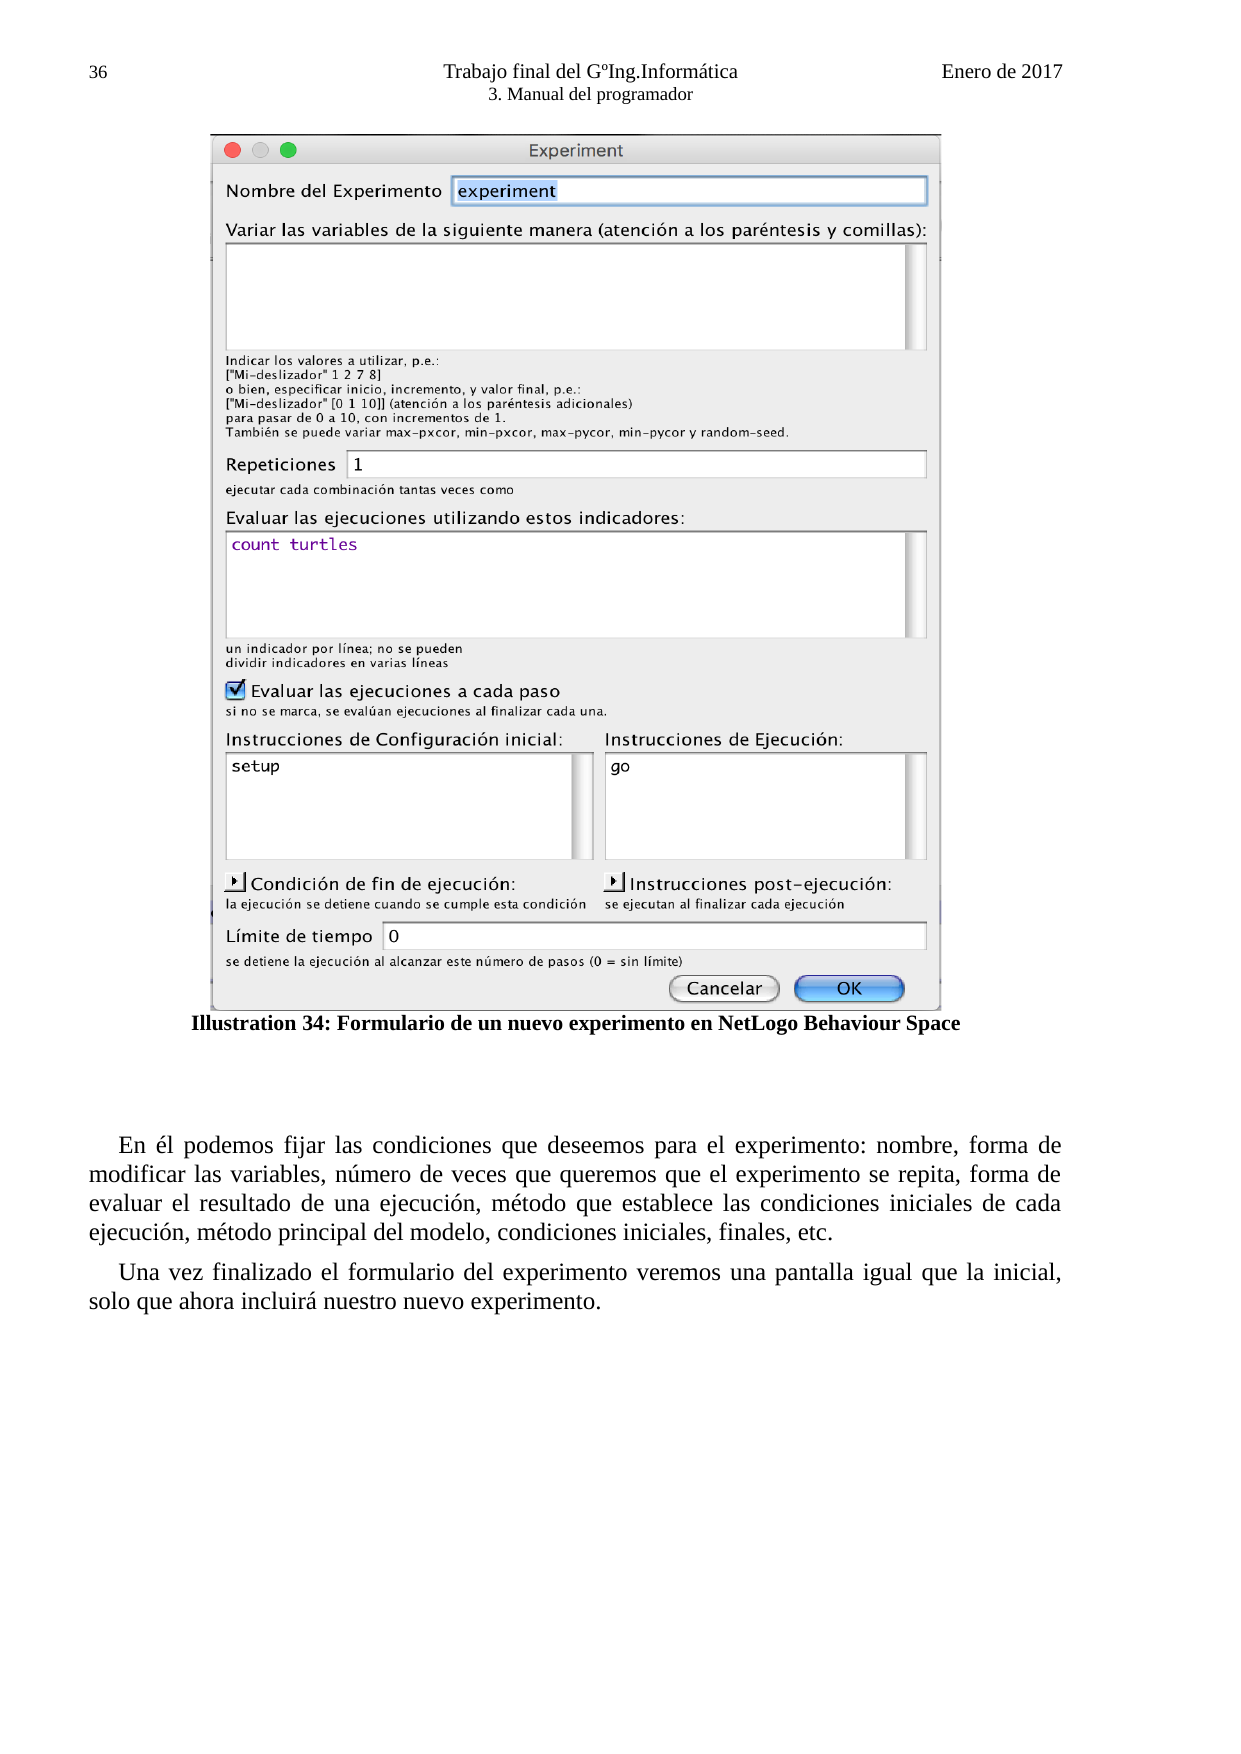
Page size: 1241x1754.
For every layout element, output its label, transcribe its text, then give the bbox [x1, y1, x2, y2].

text Una vez finalizado el formulario del experimento veremos una pantalla igual que la inicial, solo que ahora incluirá nuestro nuevo experimento. [88, 1257, 1063, 1314]
text Illustration 34: Formulario de un nuevo experimento en NetLogo Behaviour Space [88, 134, 1063, 1036]
text En él podemos fijar las condiciones que deseemos para el experimento: nombre, forma de modificar las variables, número de veces que queremos que el experimento se repita, forma de evaluar el resultado de una ejecución, método que establece las condiciones iniciales de cada ejecución, método principal del modelo, condiciones iniciales, finales, etc. [88, 1130, 1063, 1245]
picture [210, 134, 942, 1011]
